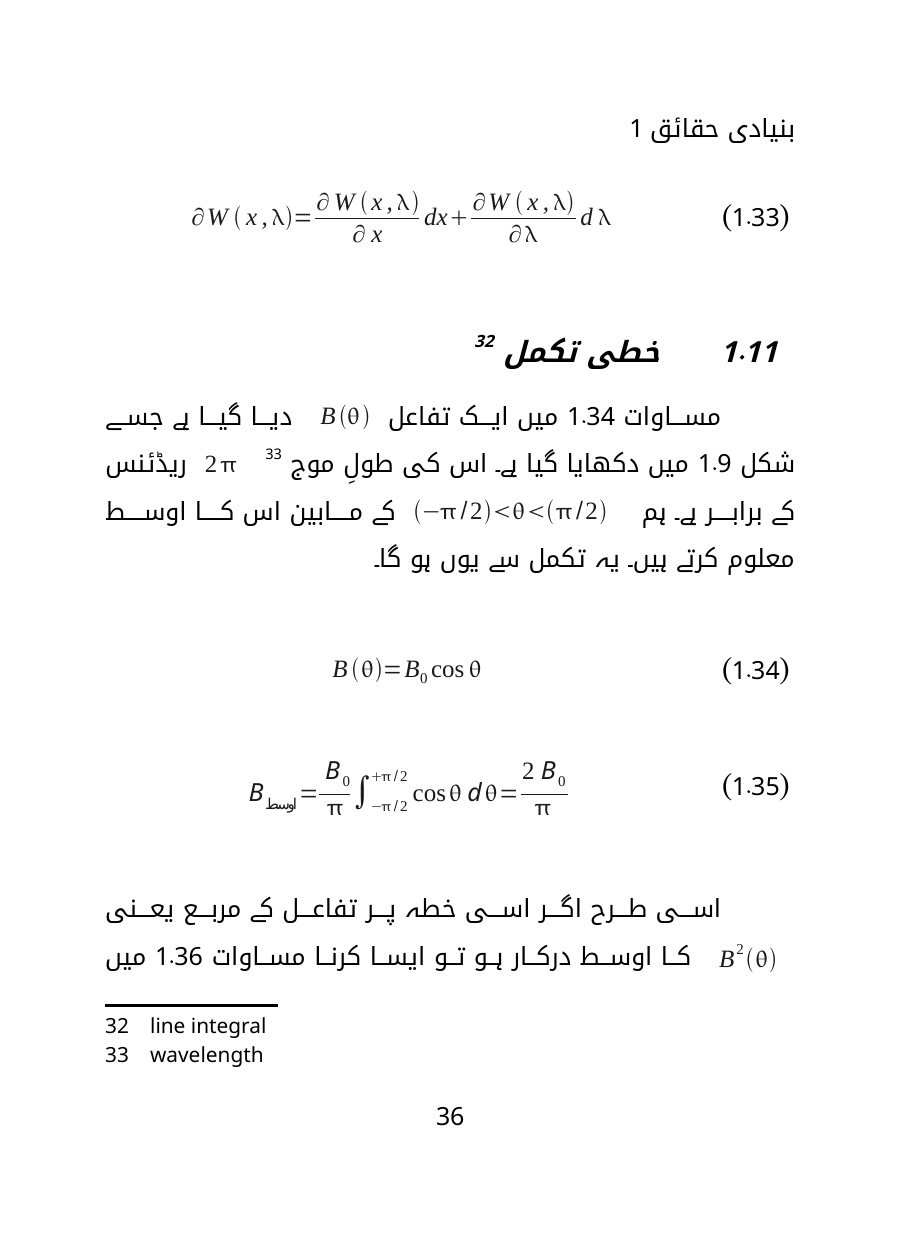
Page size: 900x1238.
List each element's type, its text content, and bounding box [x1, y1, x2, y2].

text wavelength [105, 1040, 795, 1068]
table_header (1.33) [689, 182, 795, 266]
table_header [105, 182, 689, 266]
table_header (1.34) [699, 642, 795, 713]
subtitle خطی تکمل [105, 325, 720, 381]
list line integral [105, 1012, 795, 1040]
table_header [105, 642, 699, 713]
table_header (1.35) [700, 747, 795, 839]
text اسی طرح اگر اسی خطہ پر تفاعل کے مربع یعنی کا اوسط درکار ہو تو ایسا کرنا مساوات 1.36 میں دکھایا گیا ہے۔ [105, 886, 795, 980]
text مساوات 1.34 میں ایک تفاعل دیا گیا ہے جسے شکل 1.9 میں دکھایا گیا ہے۔ اس کی طولِ موج ریڈئنس کے برابر ہے۔ ہم کے مابین اس کا اوسط معلوم کرتے ہیں۔ یہ تکمل سے یوں ہو گا۔ [105, 393, 795, 583]
table_header [105, 747, 700, 839]
